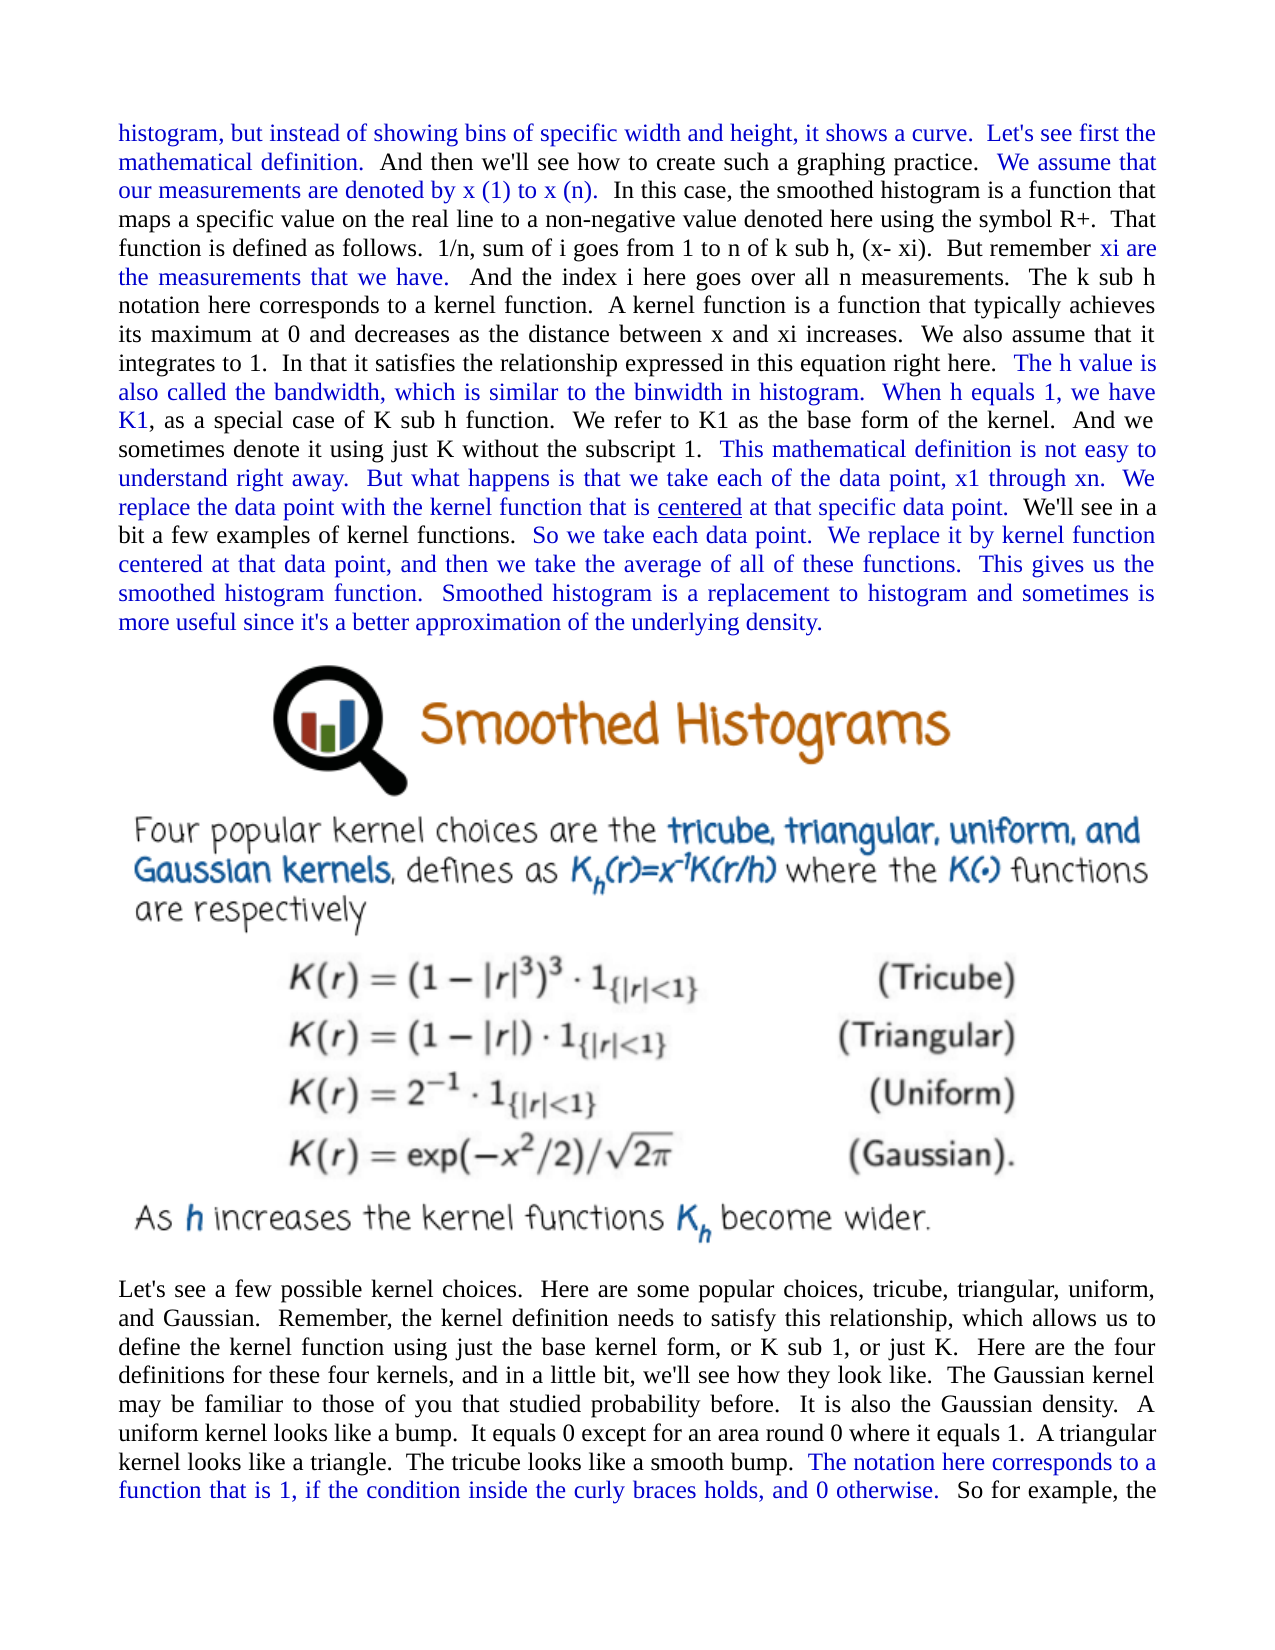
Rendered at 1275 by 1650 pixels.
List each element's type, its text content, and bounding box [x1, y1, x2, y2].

text histogram, but instead of showing bins of specific width and height, it shows a curve. Let's see first the mathematical definition. And then we'll see how to create such a graphing practice. We assume that our measurements are denoted by x (1) to x (n). In this case, the smoothed histogram is a function that maps a specific value on the real line to a non-negative value denoted here using the symbol R+. That function is defined as follows. 1/n, sum of i goes from 1 to n of k sub h, (x- xi). But remember xi are the measurements that we have. And the index i here goes over all n measurements. The k sub h notation here corresponds to a kernel function. A kernel function is a function that typically achieves its maximum at 0 and decreases as the distance between x and xi increases. We also assume that it integrates to 1. In that it satisfies the relationship expressed in this equation right here. The h value is also called the bandwidth, which is similar to the binwidth in histogram. When h equals 1, we have K1, as a special case of K sub h function. We refer to K1 as the base form of the kernel. And we sometimes denote it using just K without the subscript 1. This mathematical definition is not easy to understand right away. But what happens is that we take each of the data point, x1 through xn. We replace the data point with the kernel function that is centered at that specific data point. We'll see in a bit a few examples of kernel functions. So we take each data point. We replace it by kernel function centered at that data point, and then we take the average of all of these functions. This gives us the smoothed histogram function. Smoothed histogram is a replacement to histogram and sometimes is more useful since it's a better approximation of the underlying density. [118, 118, 1157, 636]
picture [118, 664, 1157, 1246]
text Let's see a few possible kernel choices. Here are some popular choices, tricube, triangular, uniform, and Gaussian. Remember, the kernel definition needs to satisfy this relationship, which allows us to define the kernel function using just the base kernel form, or K sub 1, or just K. Here are the four definitions for these four kernels, and in a little bit, we'll see how they look like. The Gaussian kernel may be familiar to those of you that studied probability before. It is also the Gaussian density. A uniform kernel looks like a bump. It equals 0 except for an area round 0 where it equals 1. A triangular kernel looks like a triangle. The tricube looks like a smooth bump. The notation here corresponds to a function that is 1, if the condition inside the curly braces holds, and 0 otherwise. So for example, the [118, 1274, 1157, 1504]
